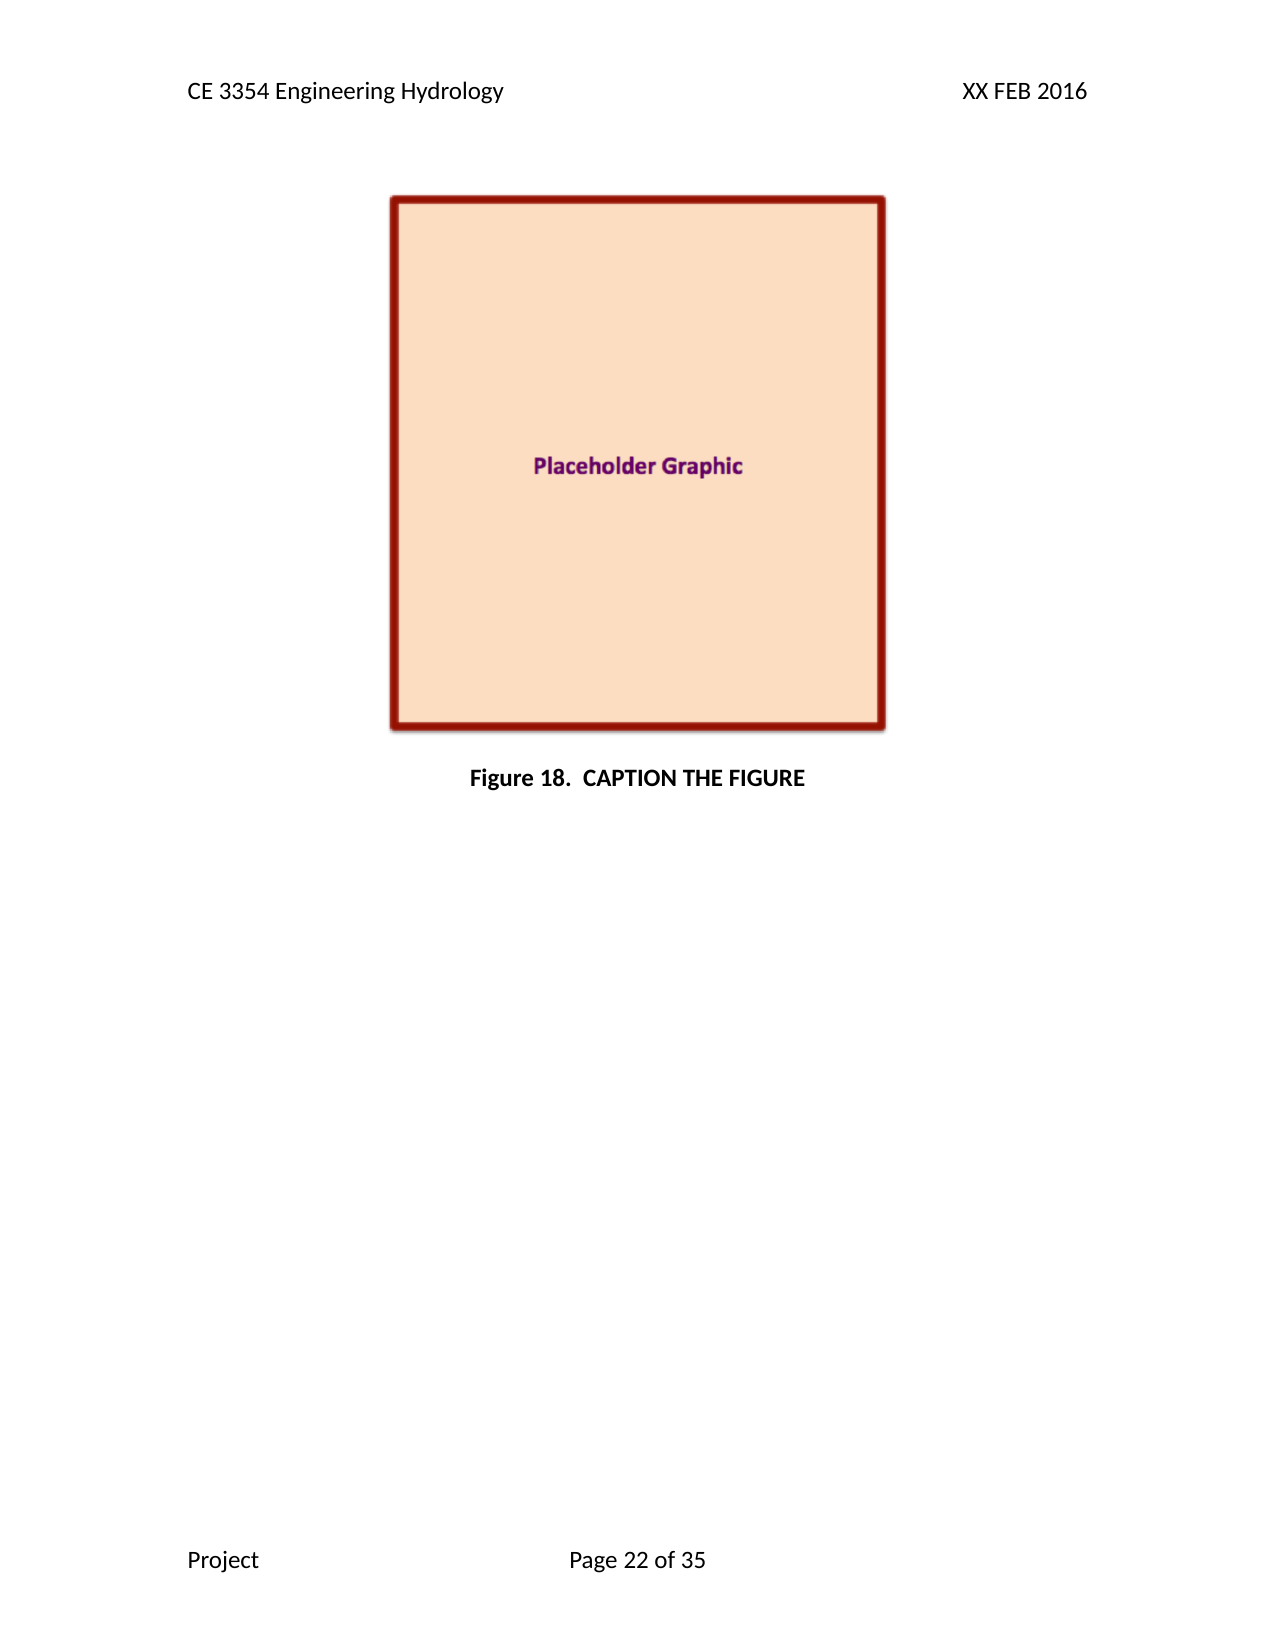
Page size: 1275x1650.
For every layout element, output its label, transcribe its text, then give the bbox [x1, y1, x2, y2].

text Figure 18. CAPTION THE FIGURE [187, 762, 1087, 793]
picture [370, 150, 903, 748]
